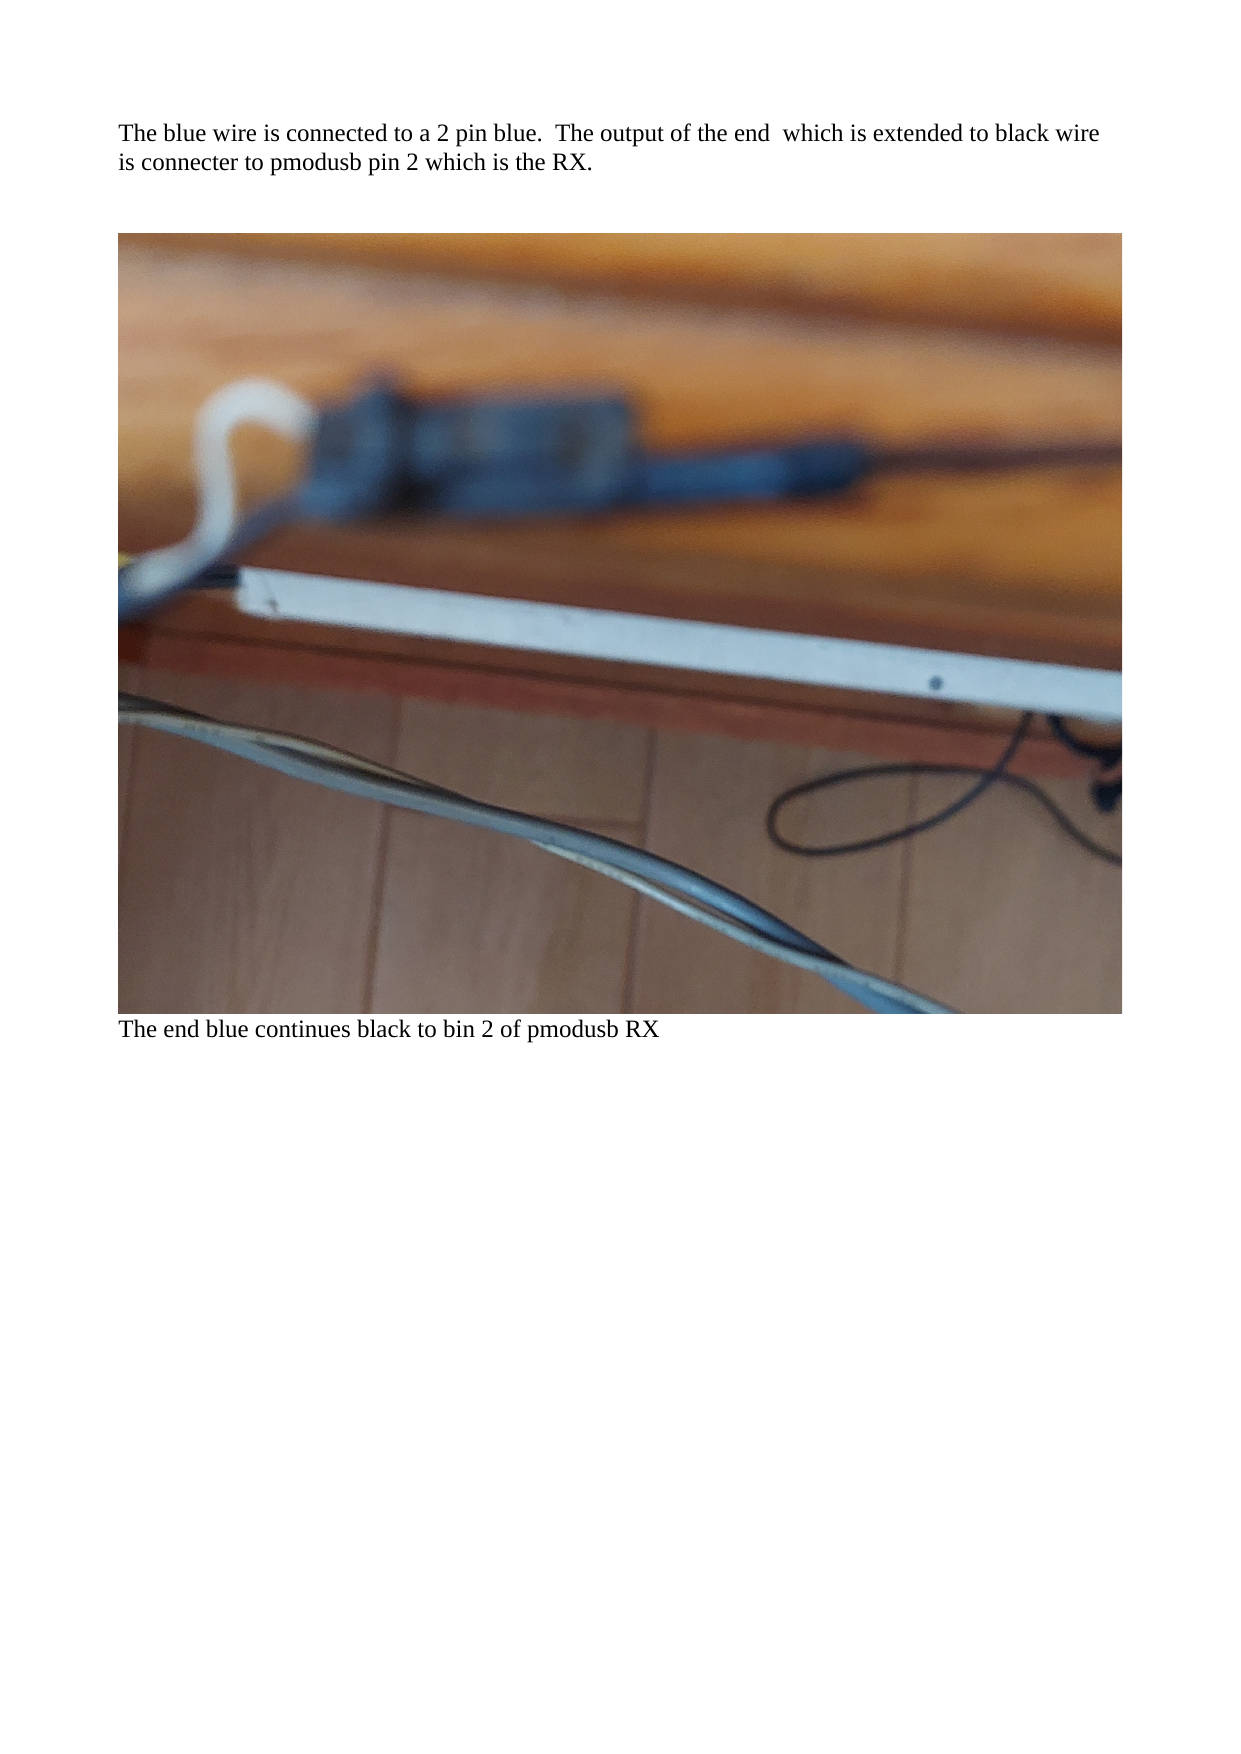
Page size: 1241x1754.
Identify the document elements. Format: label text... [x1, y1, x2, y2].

text The end blue continues black to bin 2 of pmodusb RX [118, 1014, 1122, 1043]
text The blue wire is connected to a 2 pin blue. The output of the end which is extended to black wire is connecter to pmodusb pin 2 which is the RX. [118, 118, 1122, 176]
picture [118, 233, 1123, 1014]
